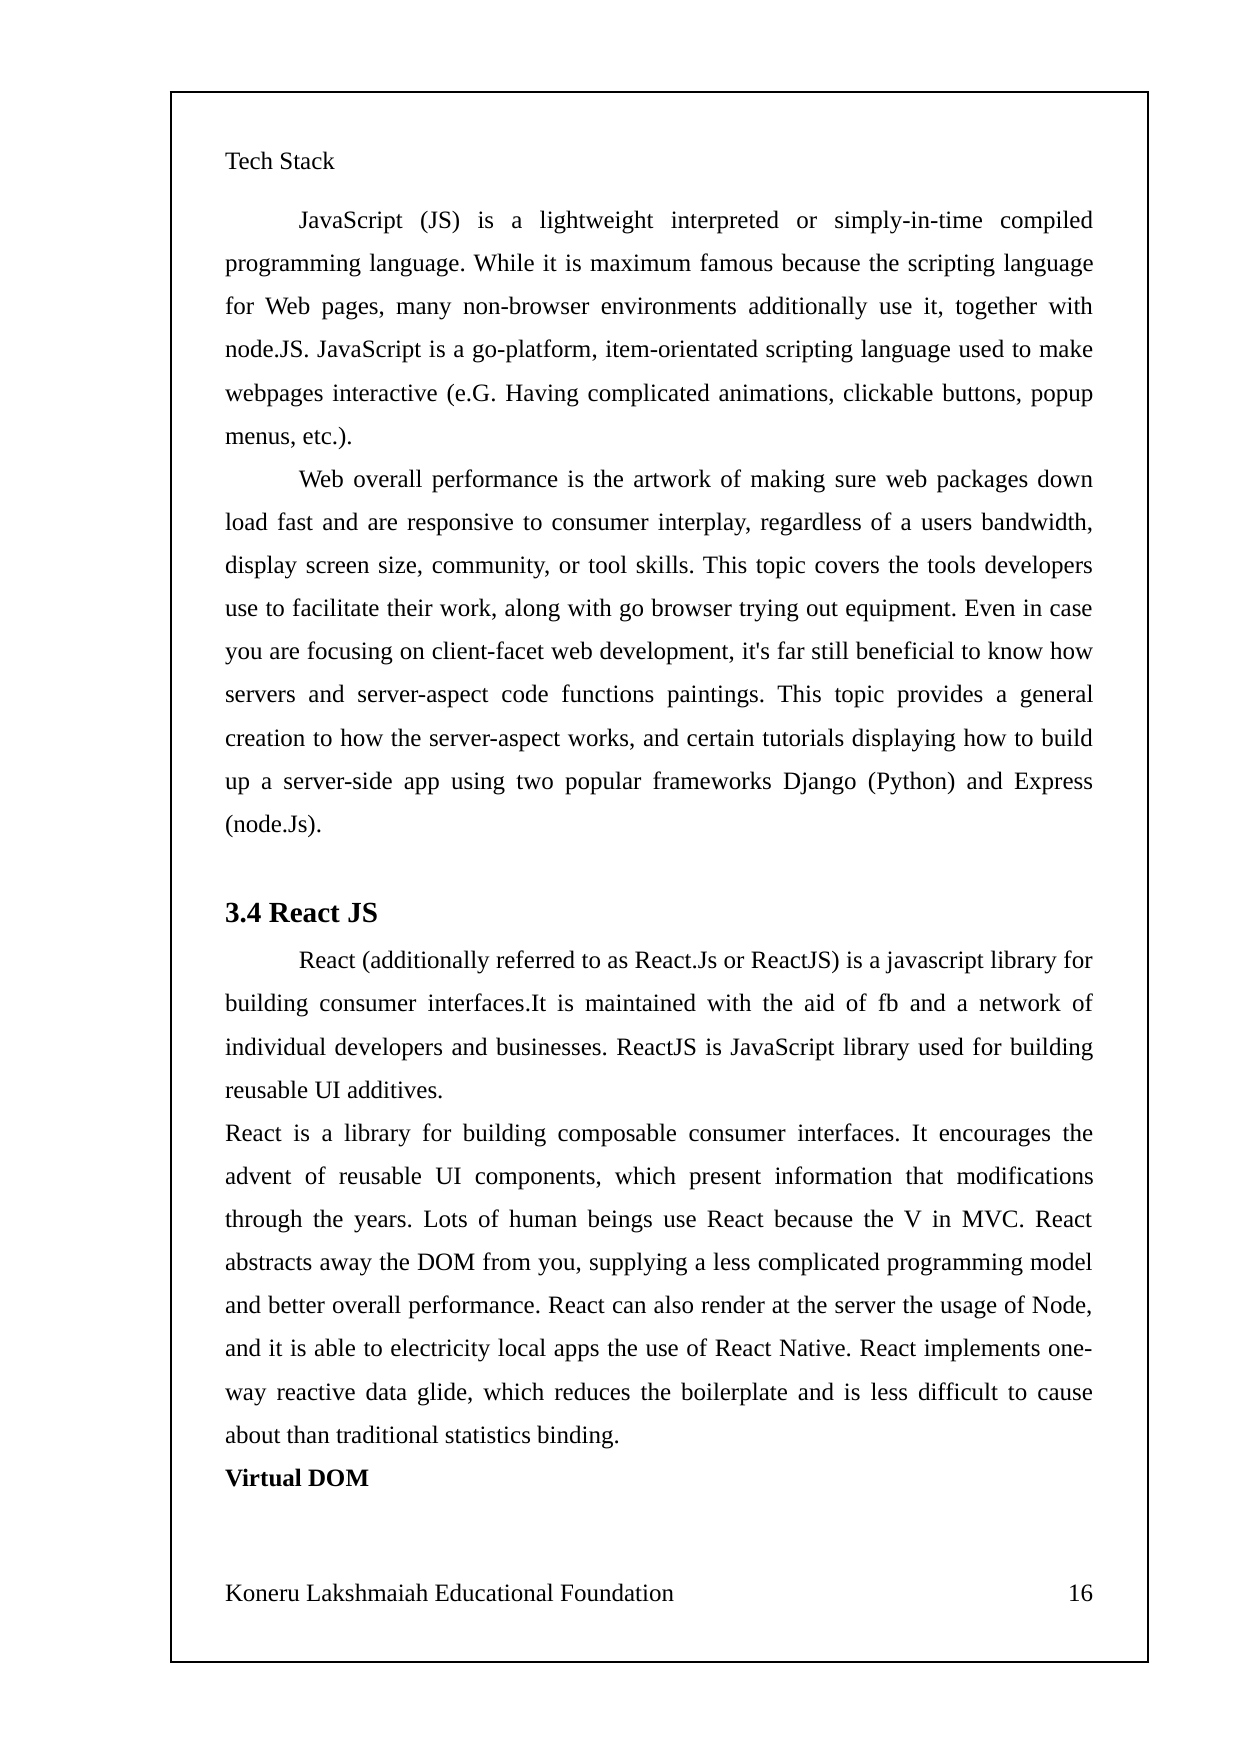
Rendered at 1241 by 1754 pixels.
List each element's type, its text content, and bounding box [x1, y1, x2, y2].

text JavaScript (JS) is a lightweight interpreted or simply-in-time compiled programming language. While it is maximum famous because the scripting language for Web pages, many non-browser environments additionally use it, together with node.JS. JavaScript is a go-platform, item-orientated scripting language used to make webpages interactive (e.G. Having complicated animations, clickable buttons, popup menus, etc.). [225, 205, 1094, 449]
text React (additionally referred to as React.Js or ReactJS) is a javascript library for building consumer interfaces.It is maintained with the aid of fb and a network of individual developers and businesses. ReactJS is JavaScript library used for building reusable UI additives. [225, 945, 1094, 1103]
text Web overall performance is the artwork of making sure web packages down load fast and are responsive to consumer interplay, regardless of a users bandwidth, display screen size, community, or tool skills. This topic covers the tools developers use to facilitate their work, along with go browser trying out equipment. Even in case you are focusing on client-facet web development, it's far still beneficial to know how servers and server-aspect code functions paintings. This topic provides a general creation to how the server-aspect works, and certain tutorials displaying how to build up a server-side app using two popular frameworks Django (Python) and Express (node.Js). [225, 464, 1094, 838]
text React is a library for building composable consumer interfaces. It encourages the advent of reusable UI components, which present information that modifications through the years. Lots of human beings use React because the V in MVC. React abstracts away the DOM from you, supplying a less complicated programming model and better overall performance. React can also render at the server the usage of Node, and it is able to electricity local apps the use of React Native. React implements one-way reactive data glide, which reduces the boilerplate and is less difficult to cause about than traditional statistics binding. [225, 1118, 1094, 1448]
text Virtual DOM [225, 1463, 1094, 1492]
text 3.4 React JS [225, 895, 1094, 929]
